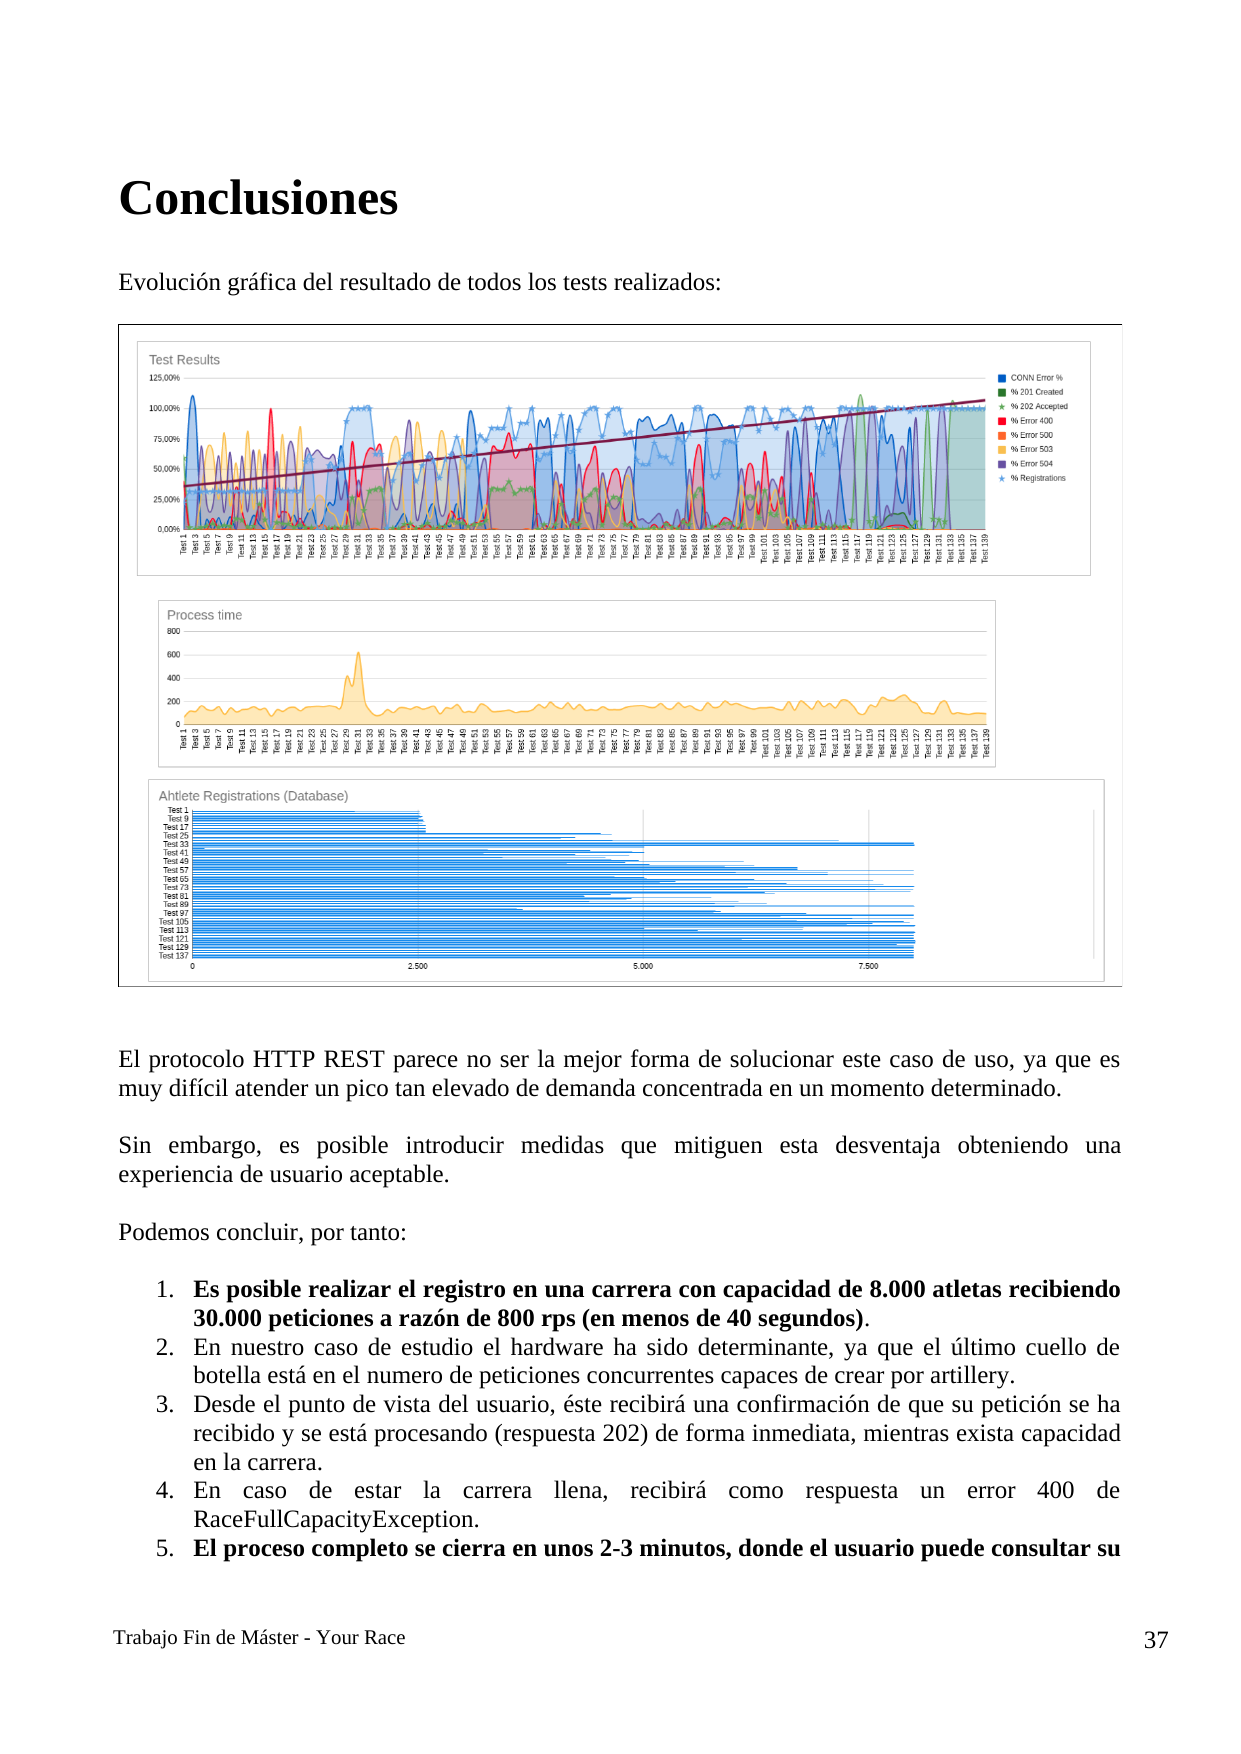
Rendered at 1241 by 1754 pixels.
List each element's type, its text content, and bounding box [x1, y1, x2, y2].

subtitle Conclusiones [118, 168, 1122, 226]
text Evolución gráfica del resultado de todos los tests realizados: [118, 267, 1122, 296]
list En caso de estar la carrera llena, recibirá como respuesta un error 400 de RaceFullCapacityException. [156, 1476, 1122, 1533]
list En nuestro caso de estudio el hardware ha sido determinante, ya que el último cuello de botella está en el numero de peticiones concurrentes capaces de crear por artillery. [156, 1332, 1122, 1389]
list El proceso completo se cierra en unos 2-3 minutos, donde el usuario puede consultar su [156, 1533, 1122, 1562]
list Es posible realizar el registro en una carrera con capacidad de 8.000 atletas recibiendo 30.000 peticiones a razón de 800 rps (en menos de 40 segundos). [156, 1274, 1122, 1332]
picture [118, 324, 1123, 987]
text Podemos concluir, por tanto: [118, 1217, 1122, 1246]
text El protocolo HTTP REST parece no ser la mejor forma de solucionar este caso de uso, ya que es muy difícil atender un pico tan elevado de demanda concentrada en un momento determinado. [118, 1044, 1122, 1102]
text Sin embargo, es posible introducir medidas que mitiguen esta desventaja obteniendo una experiencia de usuario aceptable. [118, 1131, 1122, 1188]
list Desde el punto de vista del usuario, éste recibirá una confirmación de que su petición se ha recibido y se está procesando (respuesta 202) de forma inmediata, mientras exista capacidad en la carrera. [156, 1389, 1122, 1476]
